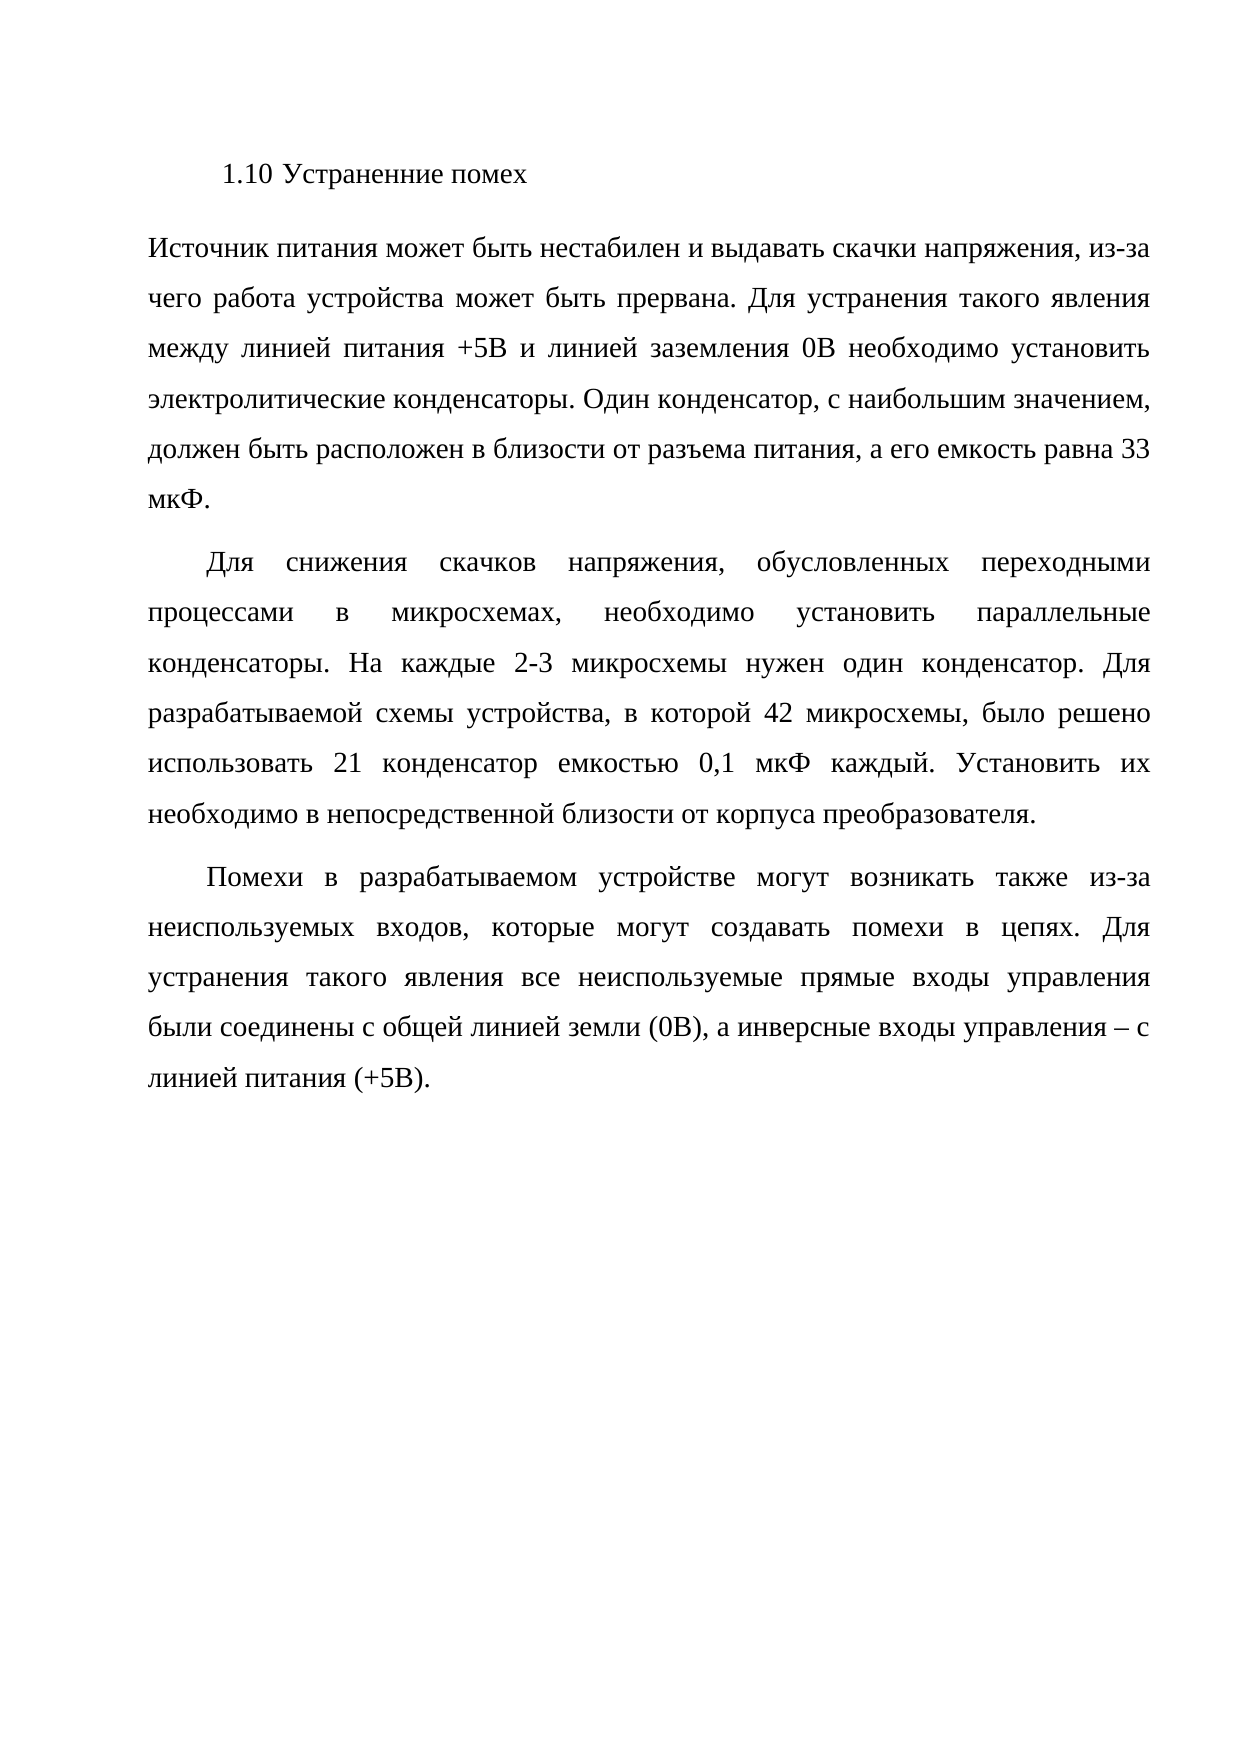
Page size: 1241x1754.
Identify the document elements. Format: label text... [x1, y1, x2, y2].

text Помехи в разрабатываемом устройстве могут возникать также из-за неиспользуемых входов, которые могут создавать помехи в цепях. Для устранения такого явления все неиспользуемые прямые входы управления были соединены с общей линией земли (0В), а инверсные входы управления – с линией питания (+5В). [148, 859, 1152, 1093]
text Для снижения скачков напряжения, обусловленных переходными процессами в микросхемах, необходимо установить параллельные конденсаторы. На каждые 2-3 микросхемы нужен один конденсатор. Для разрабатываемой схемы устройства, в которой 42 микросхемы, было решено использовать 21 конденсатор емкостью 0,1 мкФ каждый. Установить их необходимо в непосредственной близости от корпуса преобразователя. [148, 544, 1152, 829]
subtitle Устраненние помех [222, 156, 1152, 189]
text Источник питания может быть нестабилен и выдавать скачки напряжения, из-за чего работа устройства может быть прервана. Для устранения такого явления между линией питания +5В и линией заземления 0В необходимо установить электролитические конденсаторы. Один конденсатор, с наибольшим значением, должен быть расположен в близости от разъема питания, а его емкость равна 33 мкФ. [148, 230, 1152, 515]
